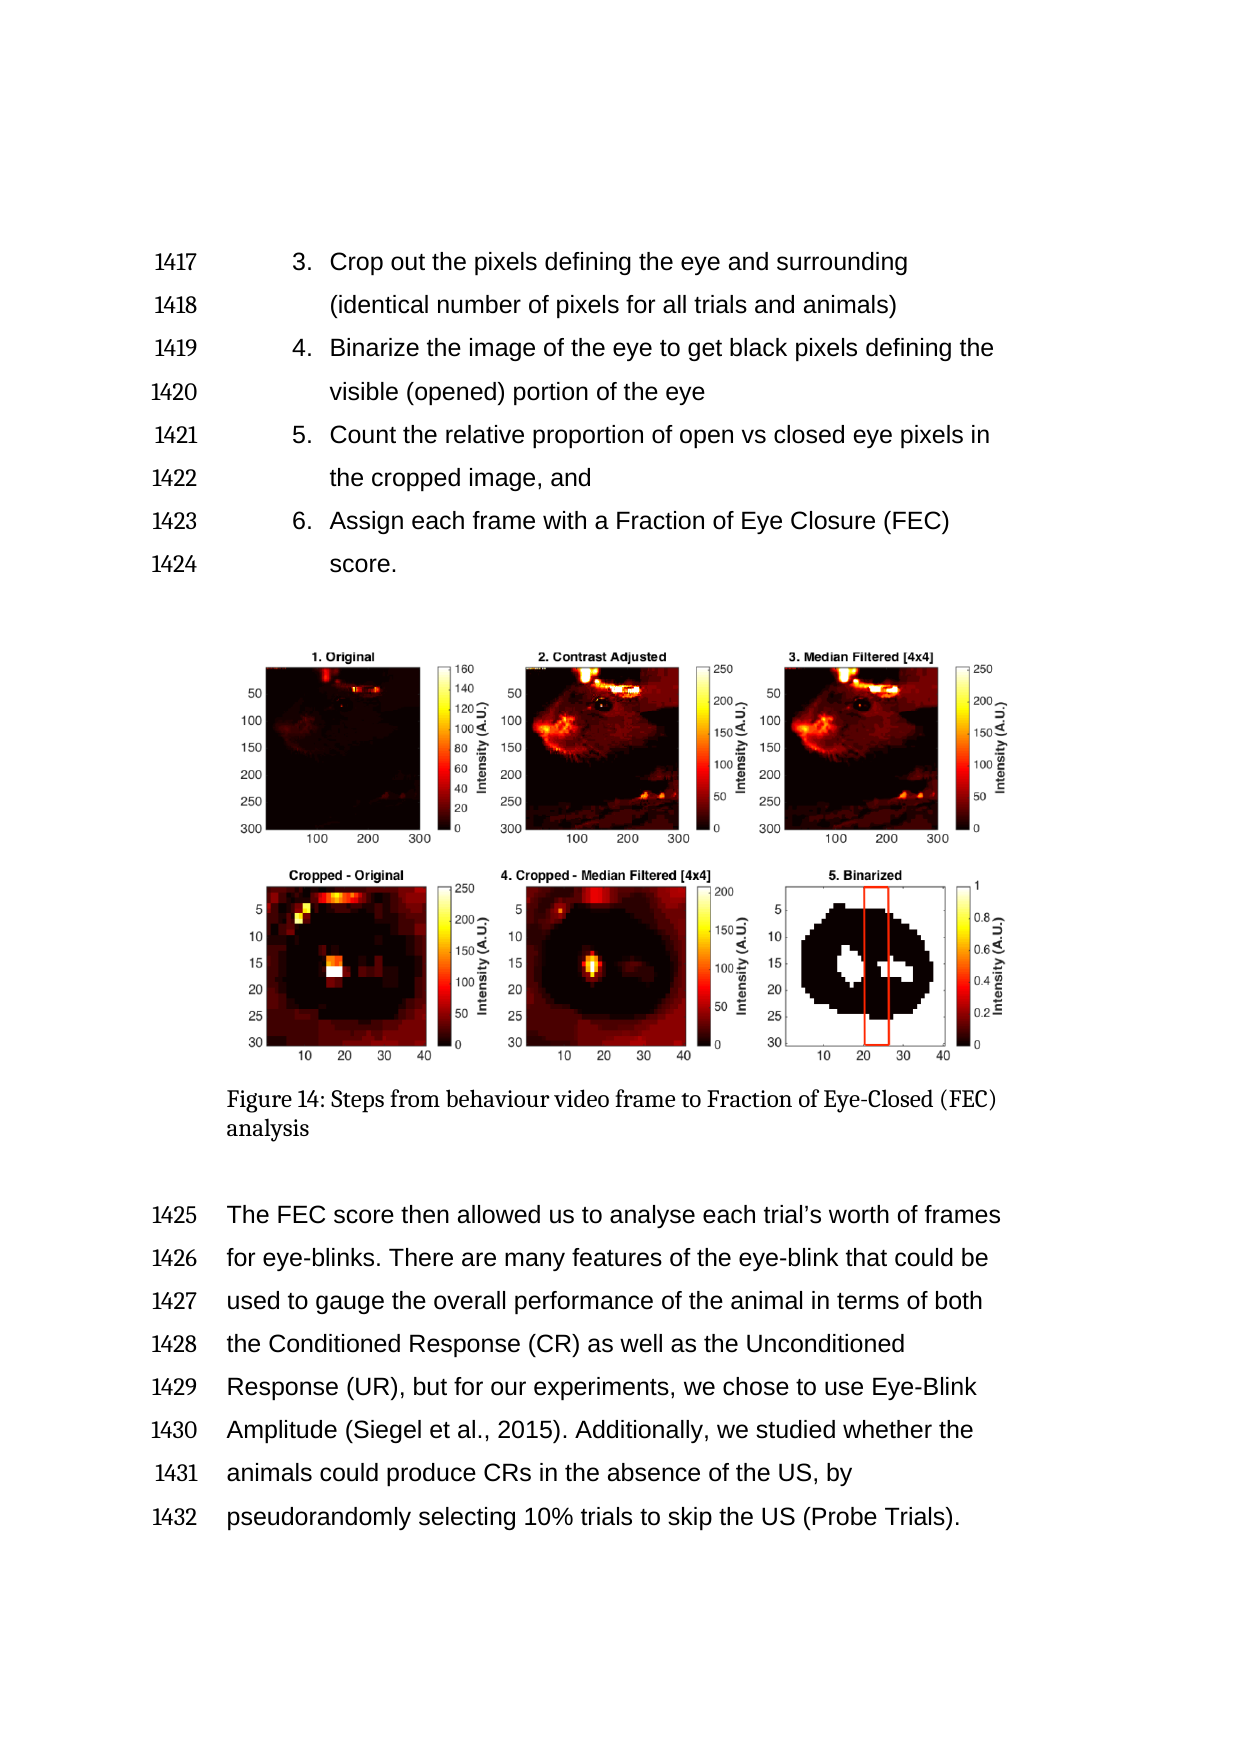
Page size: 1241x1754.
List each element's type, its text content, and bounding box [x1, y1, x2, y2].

text Figure 14: Steps from behaviour video frame to Fraction of Eye-Closed (FEC) analysis [226, 1073, 1010, 1142]
text The FEC score then allowed us to analyse each trial’s worth of frames for eye-blinks. There are many features of the eye-blink that could be used to gauge the overall performance of the animal in terms of both the Conditioned Response (CR) as well as the Unconditioned Response (UR), but for our experiments, we chose to use Eye-Blink Amplitude (Siegel et al., 2015). Additionally, we studied whether the animals could produce CRs in the absence of the US, by pseudorandomly selecting 10% trials to skip the US (Probe Trials). [226, 1200, 1014, 1530]
list Count the relative proportion of open vs closed eye pixels in the cropped image, and [292, 420, 1014, 492]
list Binarize the image of the eye to get black pixels defining the visible (opened) portion of the eye [292, 333, 1014, 405]
list Crop out the pixels defining the eye and surrounding (identical number of pixels for all trials and animals) [292, 247, 1014, 319]
picture [226, 647, 1011, 1073]
list Assign each frame with a Fraction of Eye Closure (FEC) score. [292, 506, 1014, 578]
